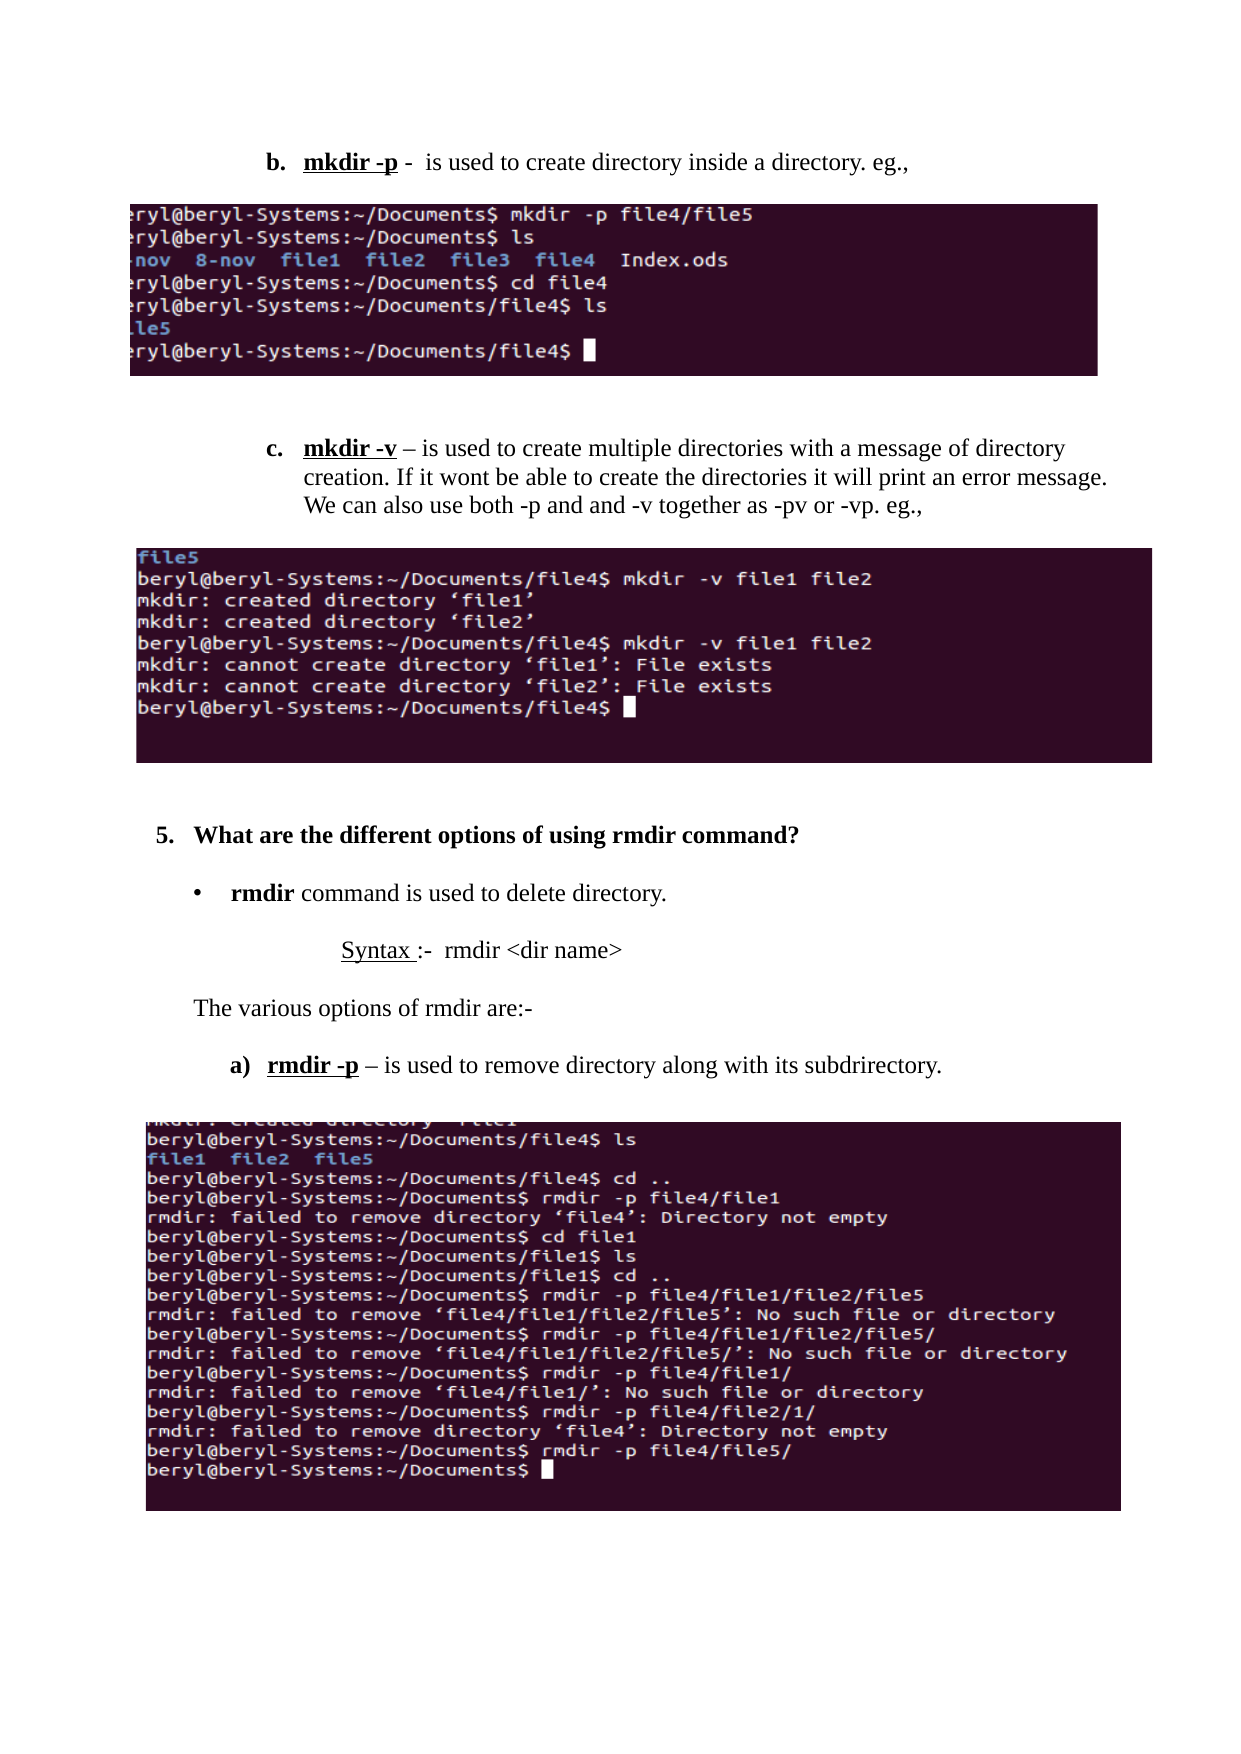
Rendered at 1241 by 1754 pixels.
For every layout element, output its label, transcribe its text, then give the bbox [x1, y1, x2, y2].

list The various options of rmdir are:- [156, 993, 1122, 1022]
picture [145, 1122, 325, 1511]
list rmdir command is used to delete directory. [193, 878, 1122, 907]
list mkdir -p - is used to create directory inside a directory. eg., [266, 147, 1122, 176]
picture [136, 548, 323, 763]
list rmdir -p – is used to remove directory along with its subdrirectory. [229, 1051, 1122, 1079]
picture [130, 204, 341, 376]
list mkdir -v – is used to create multiple directories with a message of directory creation. If it wont be able to create the directories it will print an error message. We can also use both -p and and -v together as -pv or -vp. eg., [266, 433, 1122, 519]
list Syntax :- rmdir <dir name> [156, 936, 1122, 964]
list What are the different options of using rmdir command? [156, 821, 1122, 849]
